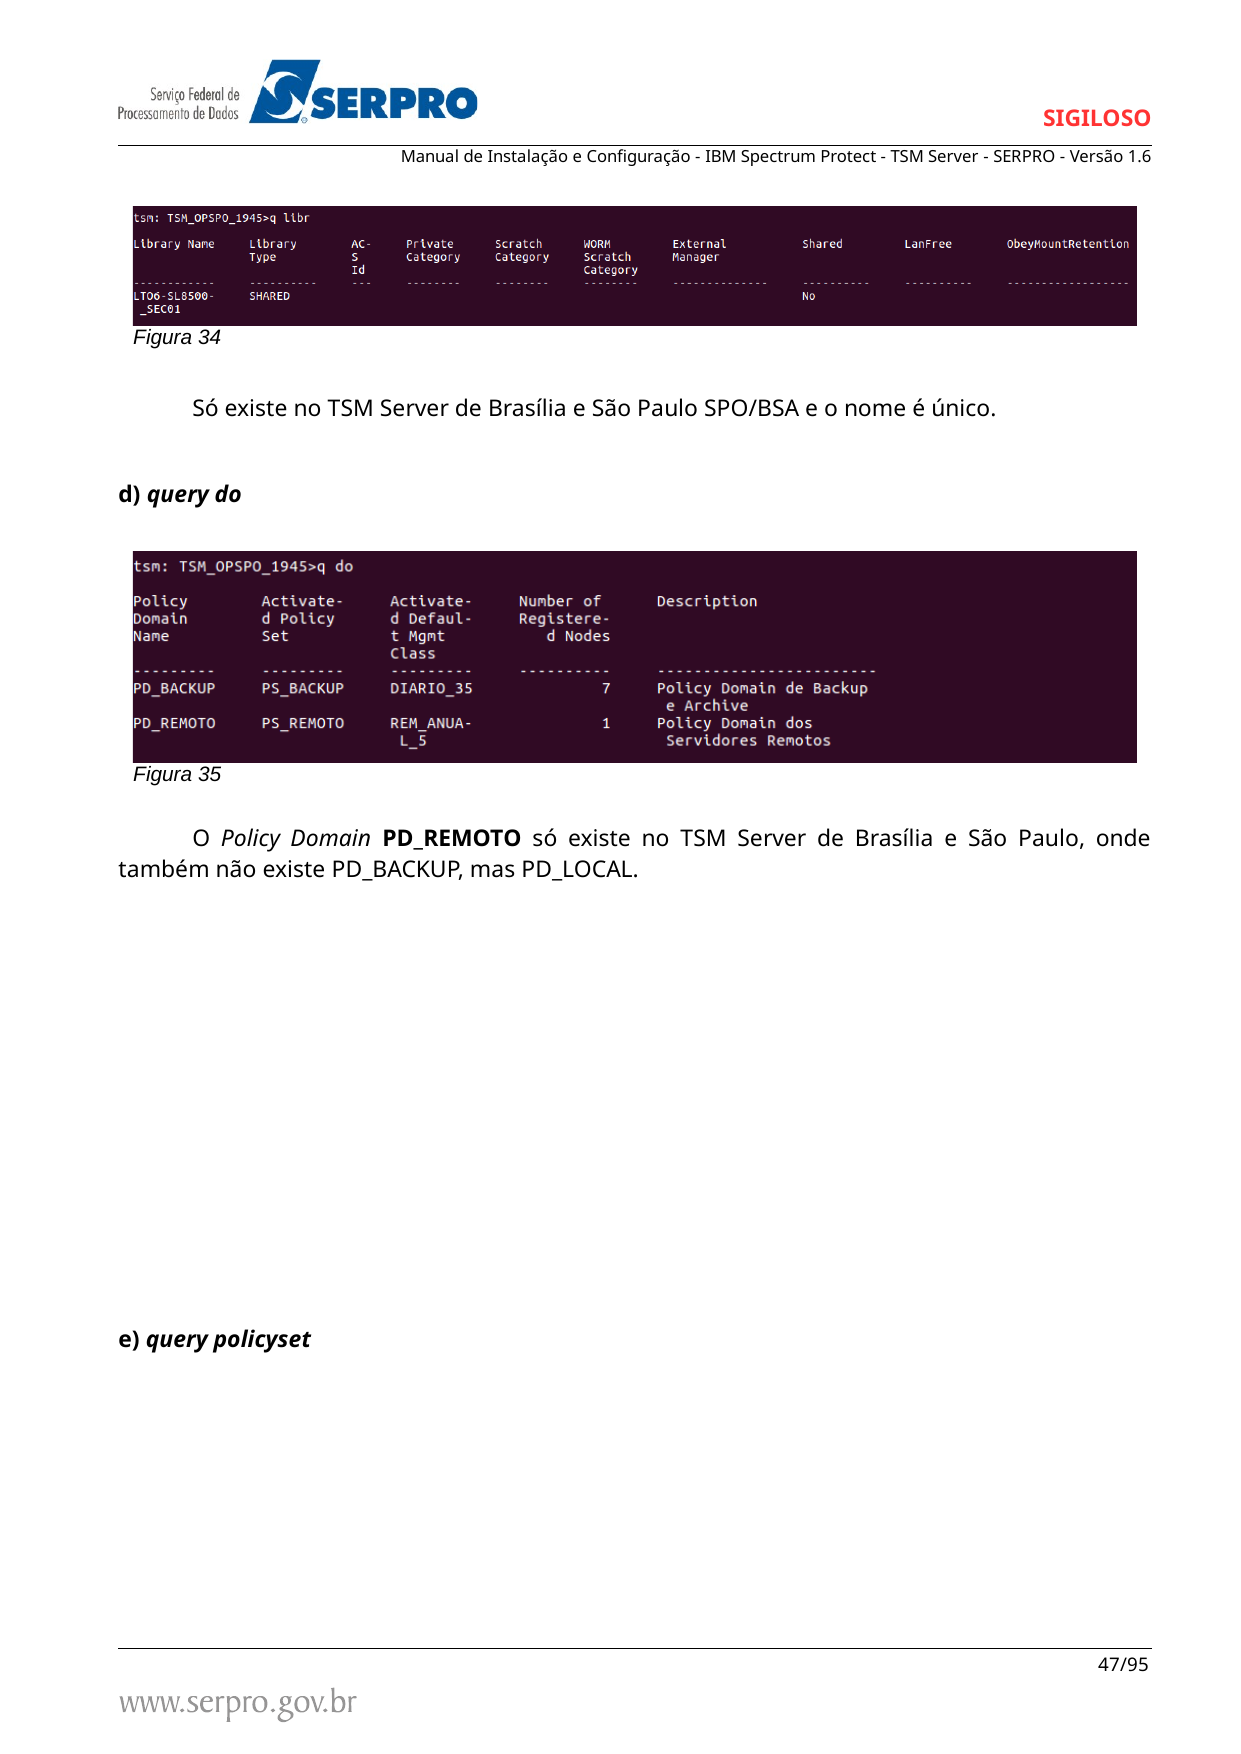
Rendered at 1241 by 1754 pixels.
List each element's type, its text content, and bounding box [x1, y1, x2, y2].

picture [132, 551, 1137, 763]
text Figura 35 [133, 763, 1137, 786]
picture [132, 206, 1137, 326]
text Só existe no TSM Server de Brasília e São Paulo SPO/BSA e o nome é único. [118, 392, 1152, 423]
text e) query policyset [118, 1323, 1152, 1354]
picture [118, 59, 478, 124]
text O Policy Domain PD_REMOTO só existe no TSM Server de Brasília e São Paulo, onde também não existe PD_BACKUP, mas PD_LOCAL. [118, 821, 1152, 883]
text d) query do [118, 478, 1152, 509]
text Figura 34 [133, 326, 1137, 349]
